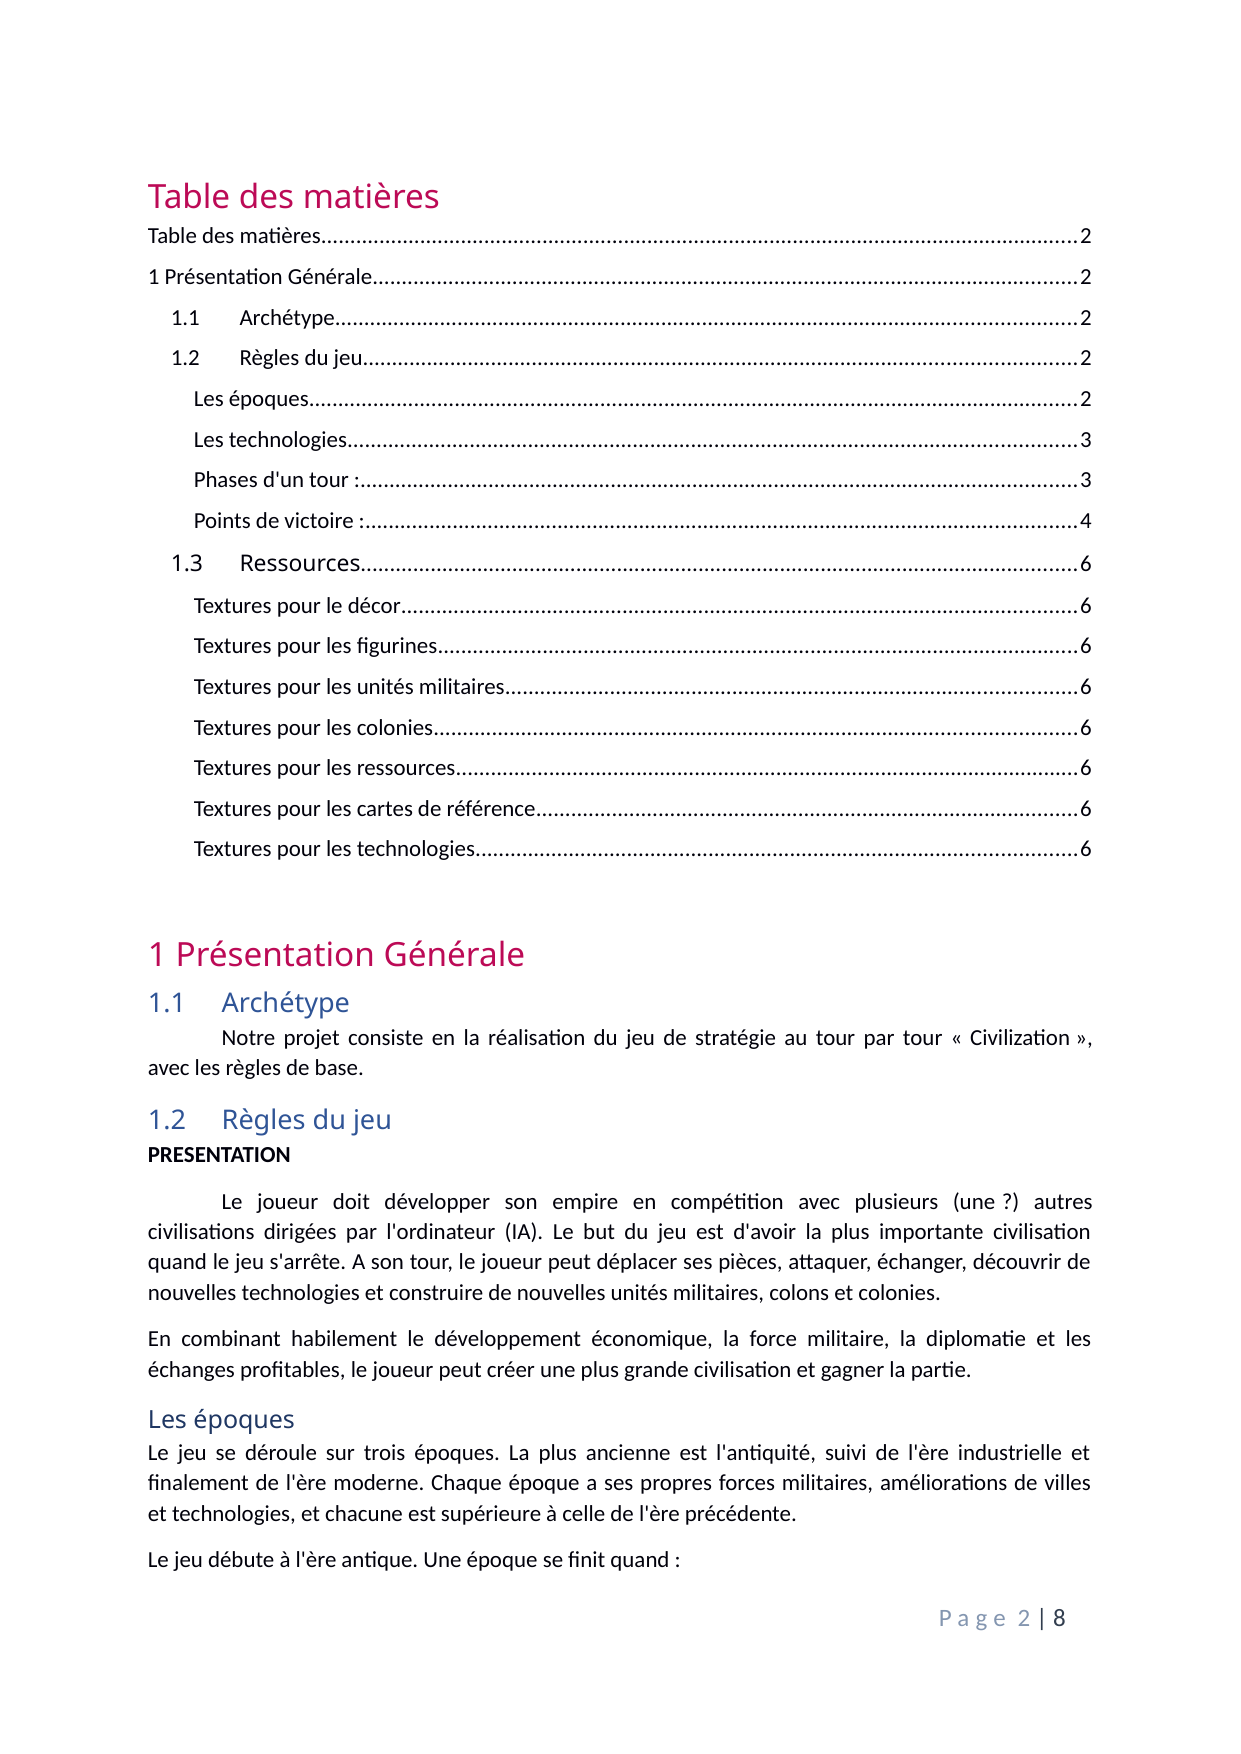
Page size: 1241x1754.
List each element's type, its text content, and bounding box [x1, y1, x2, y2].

text Phases d'un tour : 3 [193, 465, 1093, 493]
text Textures pour les colonies 6 [193, 713, 1093, 741]
text Points de victoire : 4 [193, 506, 1093, 534]
text En combinant habilement le développement économique, la force militaire, la diplomatie et les échanges profitables, le joueur peut créer une plus grande civilisation et gagner la partie. [148, 1324, 1093, 1383]
text Les époques 2 [193, 384, 1093, 412]
text Textures pour les ressources 6 [193, 753, 1093, 781]
text Le jeu se déroule sur trois époques. La plus ancienne est l'antiquité, suivi de l'ère industrielle et finalement de l'ère moderne. Chaque époque a ses propres forces militaires, améliorations de villes et technologies, et chacune est supérieure à celle de l'ère précédente. [148, 1438, 1093, 1527]
text Textures pour les cartes de référence 6 [193, 794, 1093, 822]
subtitle Les époques [148, 1402, 1093, 1436]
text PRESENTATION [148, 1140, 1093, 1168]
text 1.2 Règles du jeu 2 [171, 343, 1093, 371]
text Le jeu débute à l'ère antique. Une époque se finit quand : [148, 1546, 1093, 1574]
text Textures pour le décor 6 [193, 591, 1093, 619]
text Table des matières 2 [148, 222, 1093, 249]
text Textures pour les unités militaires 6 [193, 672, 1093, 700]
subtitle 1.2 Règles du jeu [148, 1100, 1093, 1137]
text Textures pour les figurines 6 [193, 631, 1093, 659]
subtitle Table des matières [148, 173, 1093, 218]
text Le joueur doit développer son empire en compétition avec plusieurs (une ?) autres civilisations dirigées par l'ordinateur (IA). Le but du jeu est d'avoir la plus importante civilisation quand le jeu s'arrête. A son tour, le joueur peut déplacer ses pièces, attaquer, échanger, découvrir de nouvelles technologies et construire de nouvelles unités militaires, colons et colonies. [148, 1187, 1093, 1306]
text Textures pour les technologies 6 [193, 834, 1093, 862]
subtitle 1 Présentation Générale [148, 930, 1093, 976]
text 1.3 Ressources 6 [171, 547, 1093, 578]
text 1 Présentation Générale 2 [148, 262, 1093, 290]
subtitle 1.1 Archétype [148, 983, 1093, 1020]
text Notre projet consiste en la réalisation du jeu de stratégie au tour par tour « Civilization », avec les règles de base. [148, 1023, 1093, 1081]
text Les technologies 3 [193, 425, 1093, 453]
text 1.1 Archétype 2 [171, 303, 1093, 331]
